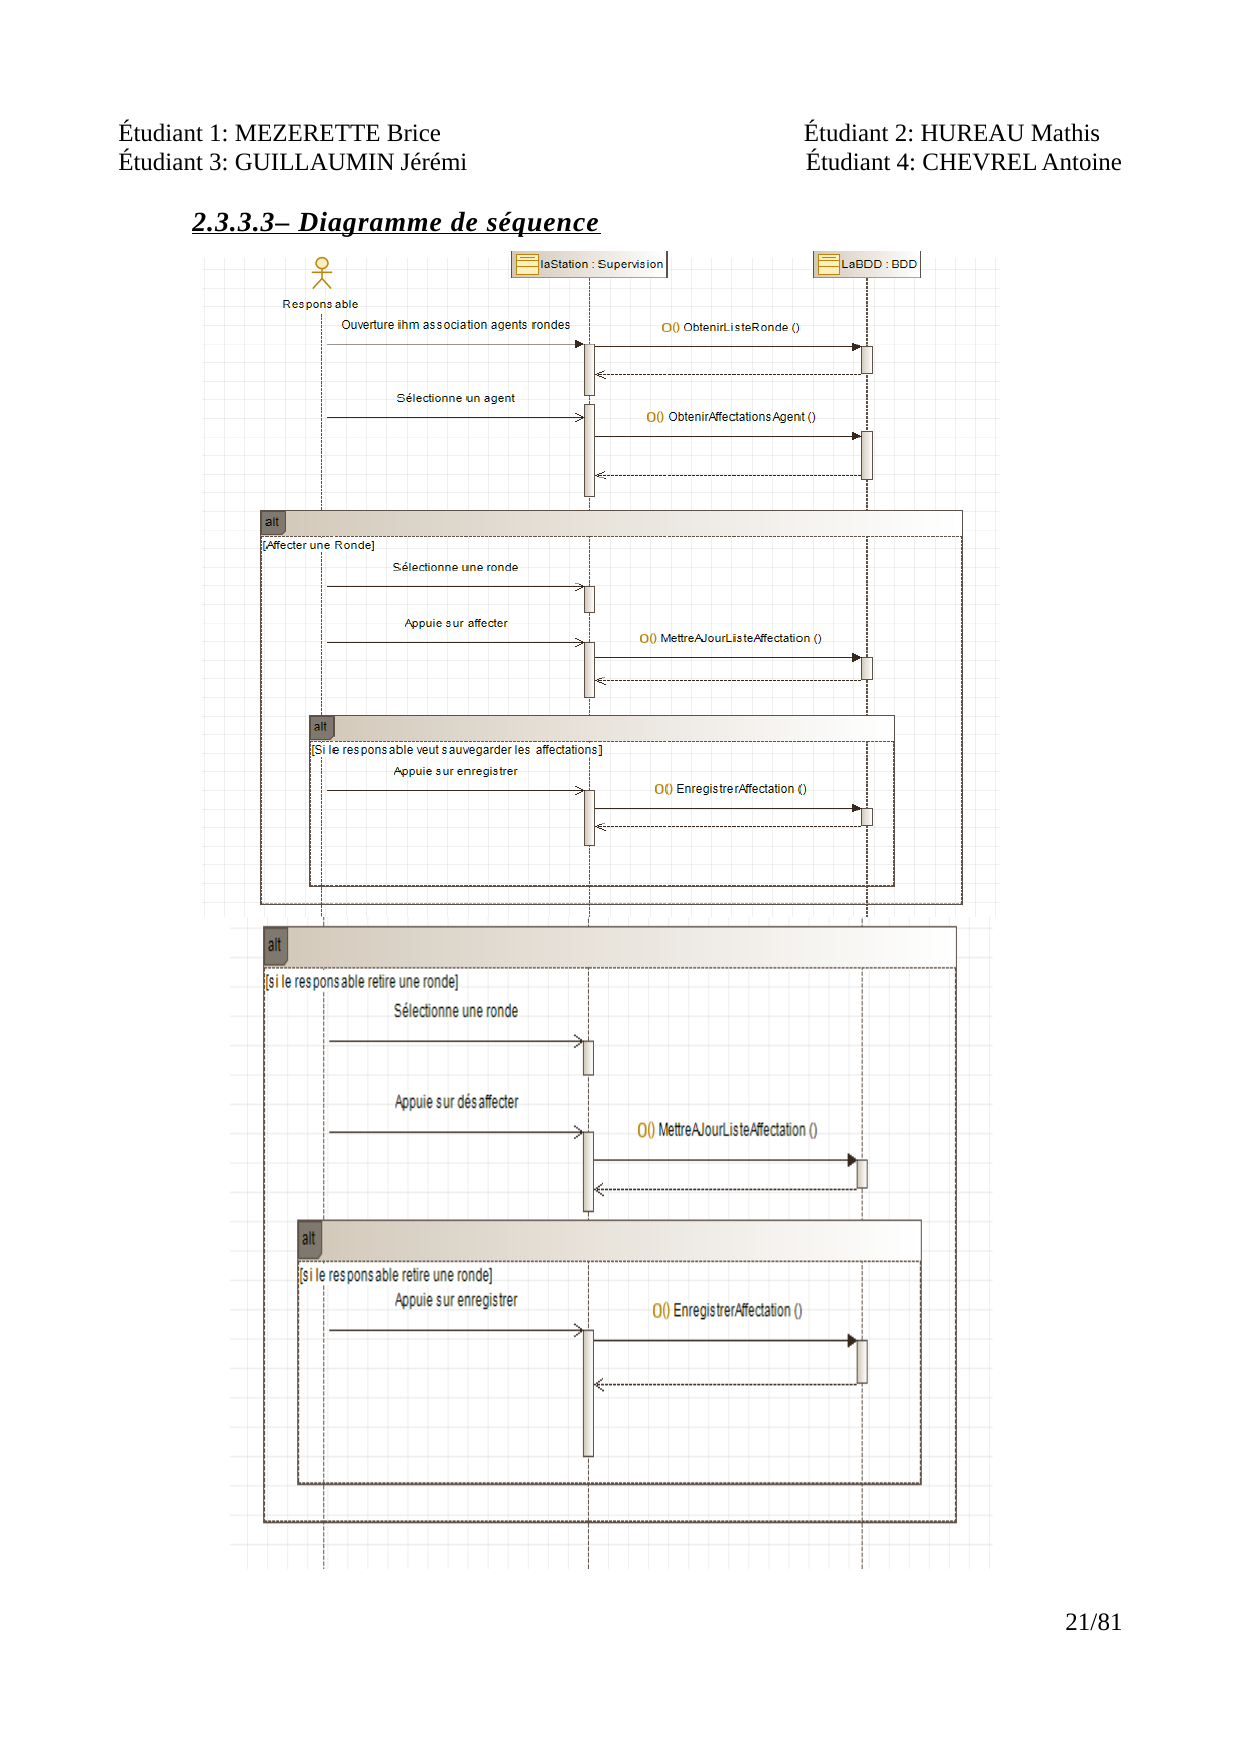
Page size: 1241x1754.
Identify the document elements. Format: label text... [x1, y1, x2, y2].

picture [201, 251, 1001, 1569]
subtitle 2.3.3.3– Diagramme de séquence [118, 205, 1122, 237]
